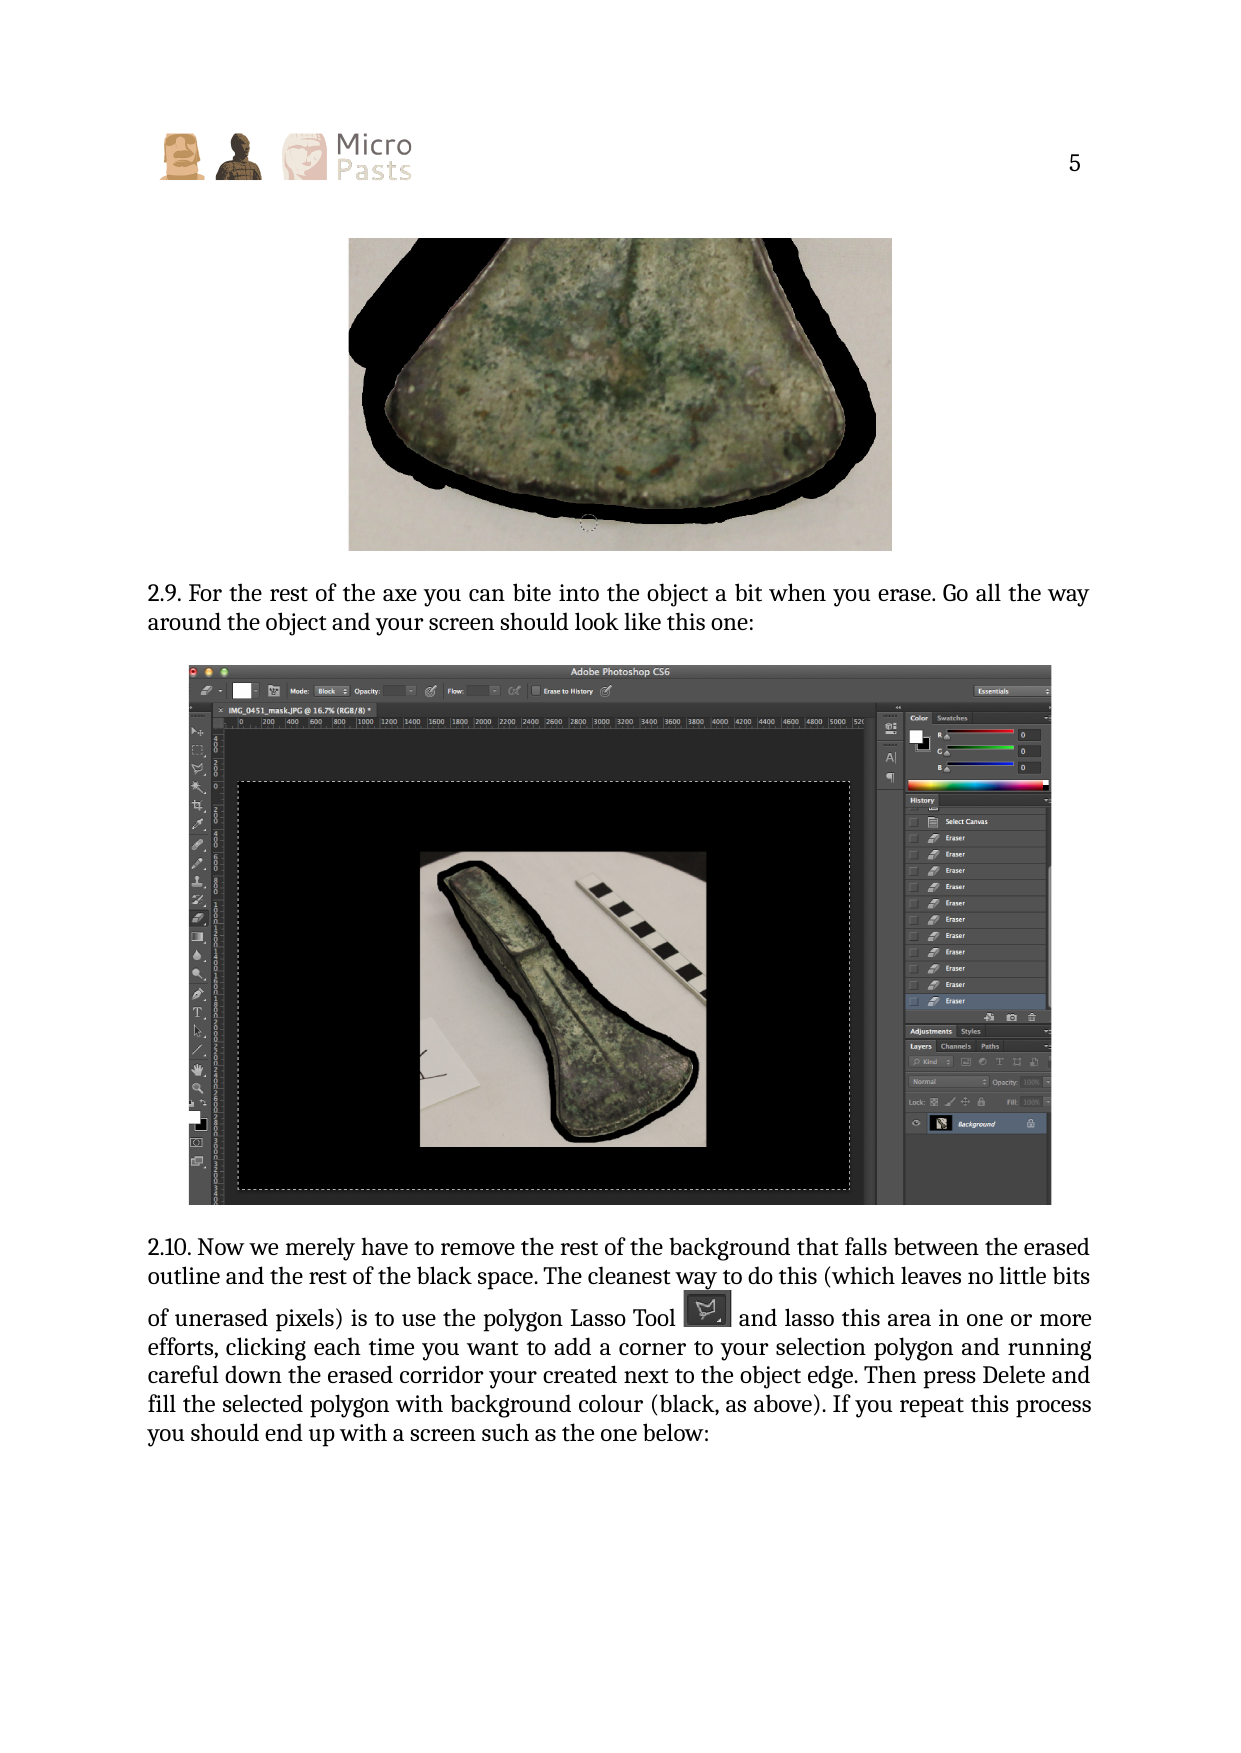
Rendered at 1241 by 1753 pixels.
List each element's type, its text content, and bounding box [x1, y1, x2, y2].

picture [683, 1290, 732, 1327]
text 2.10. Now we merely have to remove the rest of the background that falls between the erased outline and the rest of the black space. The cleanest way to do this (which leaves no little bits of unerased pixels) is to use the polygon Lasso Tool and lasso this area in one or more efforts, clicking each time you want to add a corner to your selection polygon and running careful down the erased corridor your created next to the object edge. Then press Delete and fill the selected polygon with background colour (black, as above). If you repeat this process you should end up with a screen such as the one below: [148, 1233, 1092, 1448]
text 2.9. For the rest of the axe you can bite into the object a bit when you erase. Go all the way around the object and your screen should look like this one: [148, 579, 1092, 636]
picture [147, 131, 423, 182]
picture [348, 238, 892, 551]
picture [188, 665, 1052, 1205]
